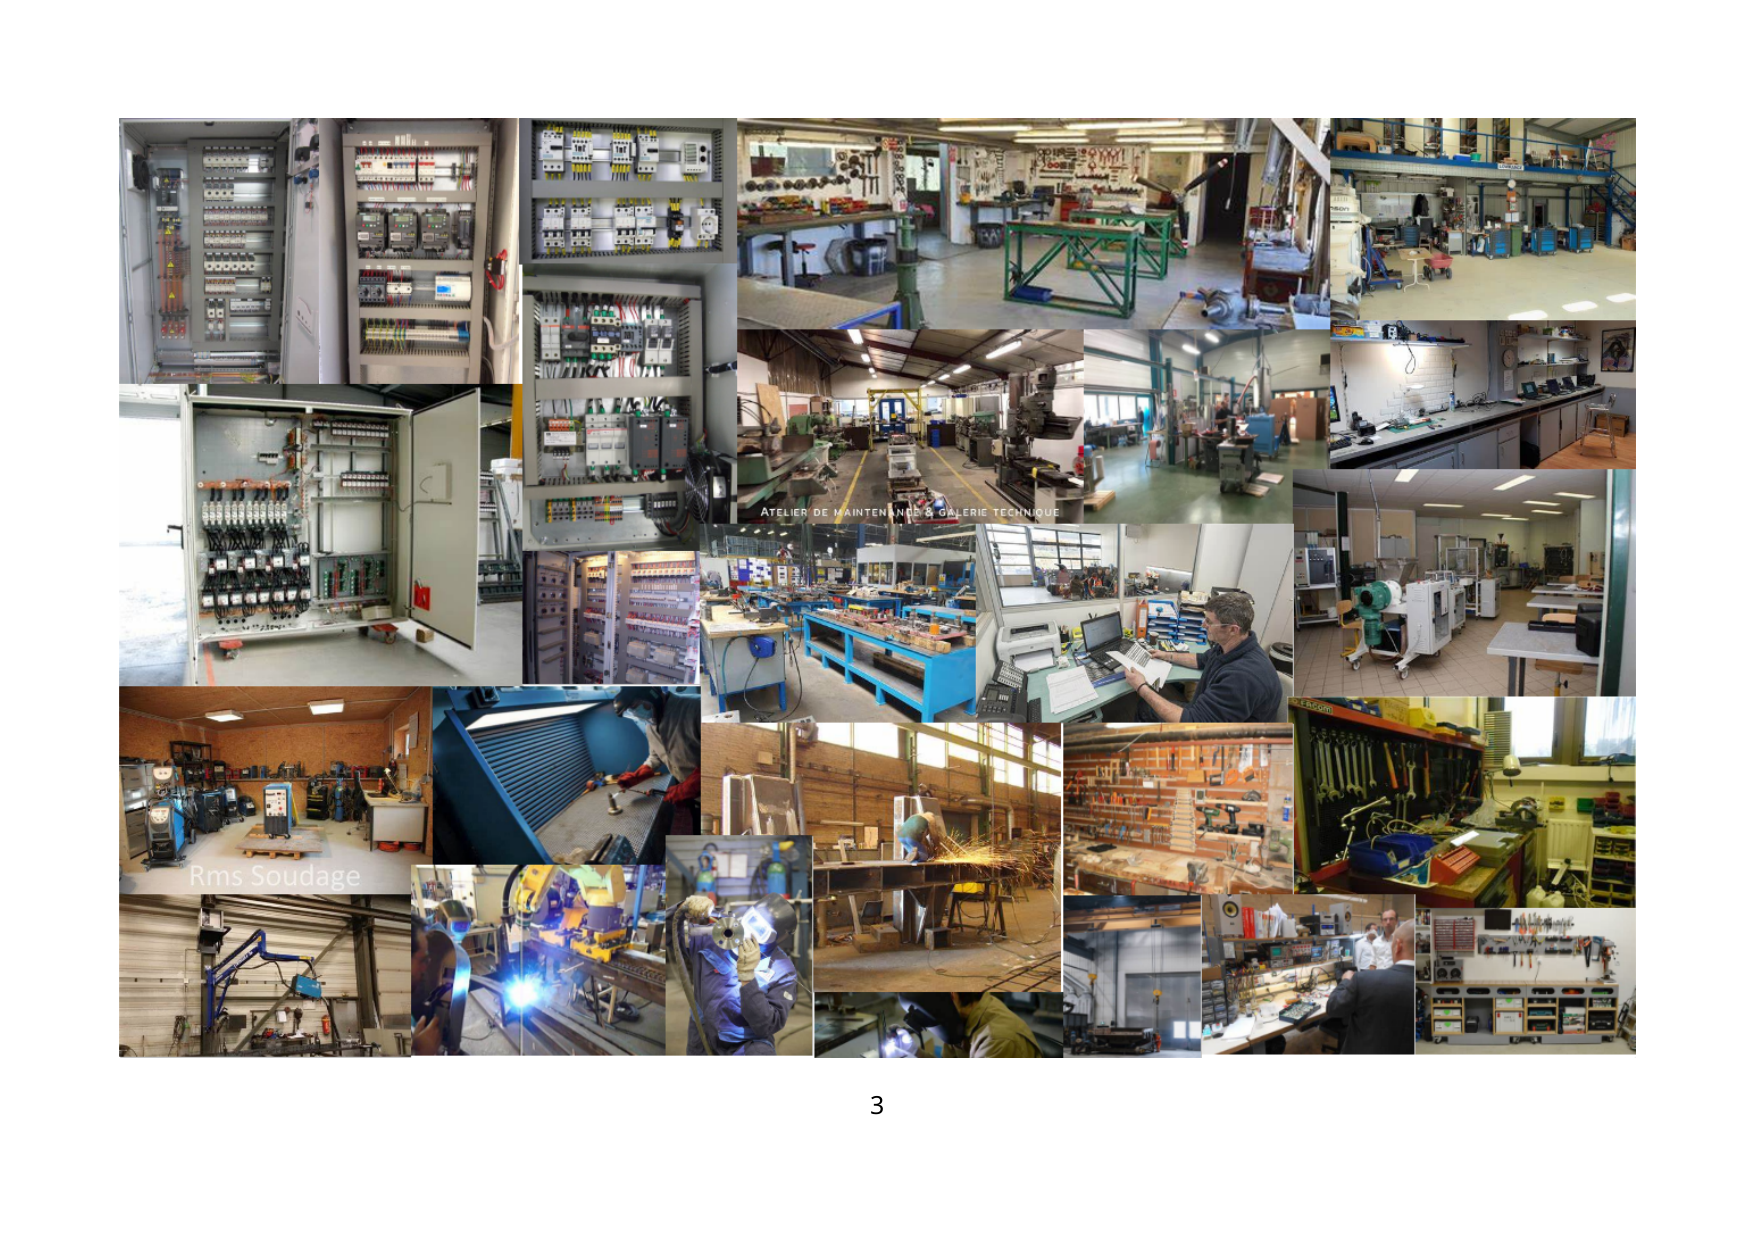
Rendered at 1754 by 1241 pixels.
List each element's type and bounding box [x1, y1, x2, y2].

picture [118, 118, 1636, 1058]
